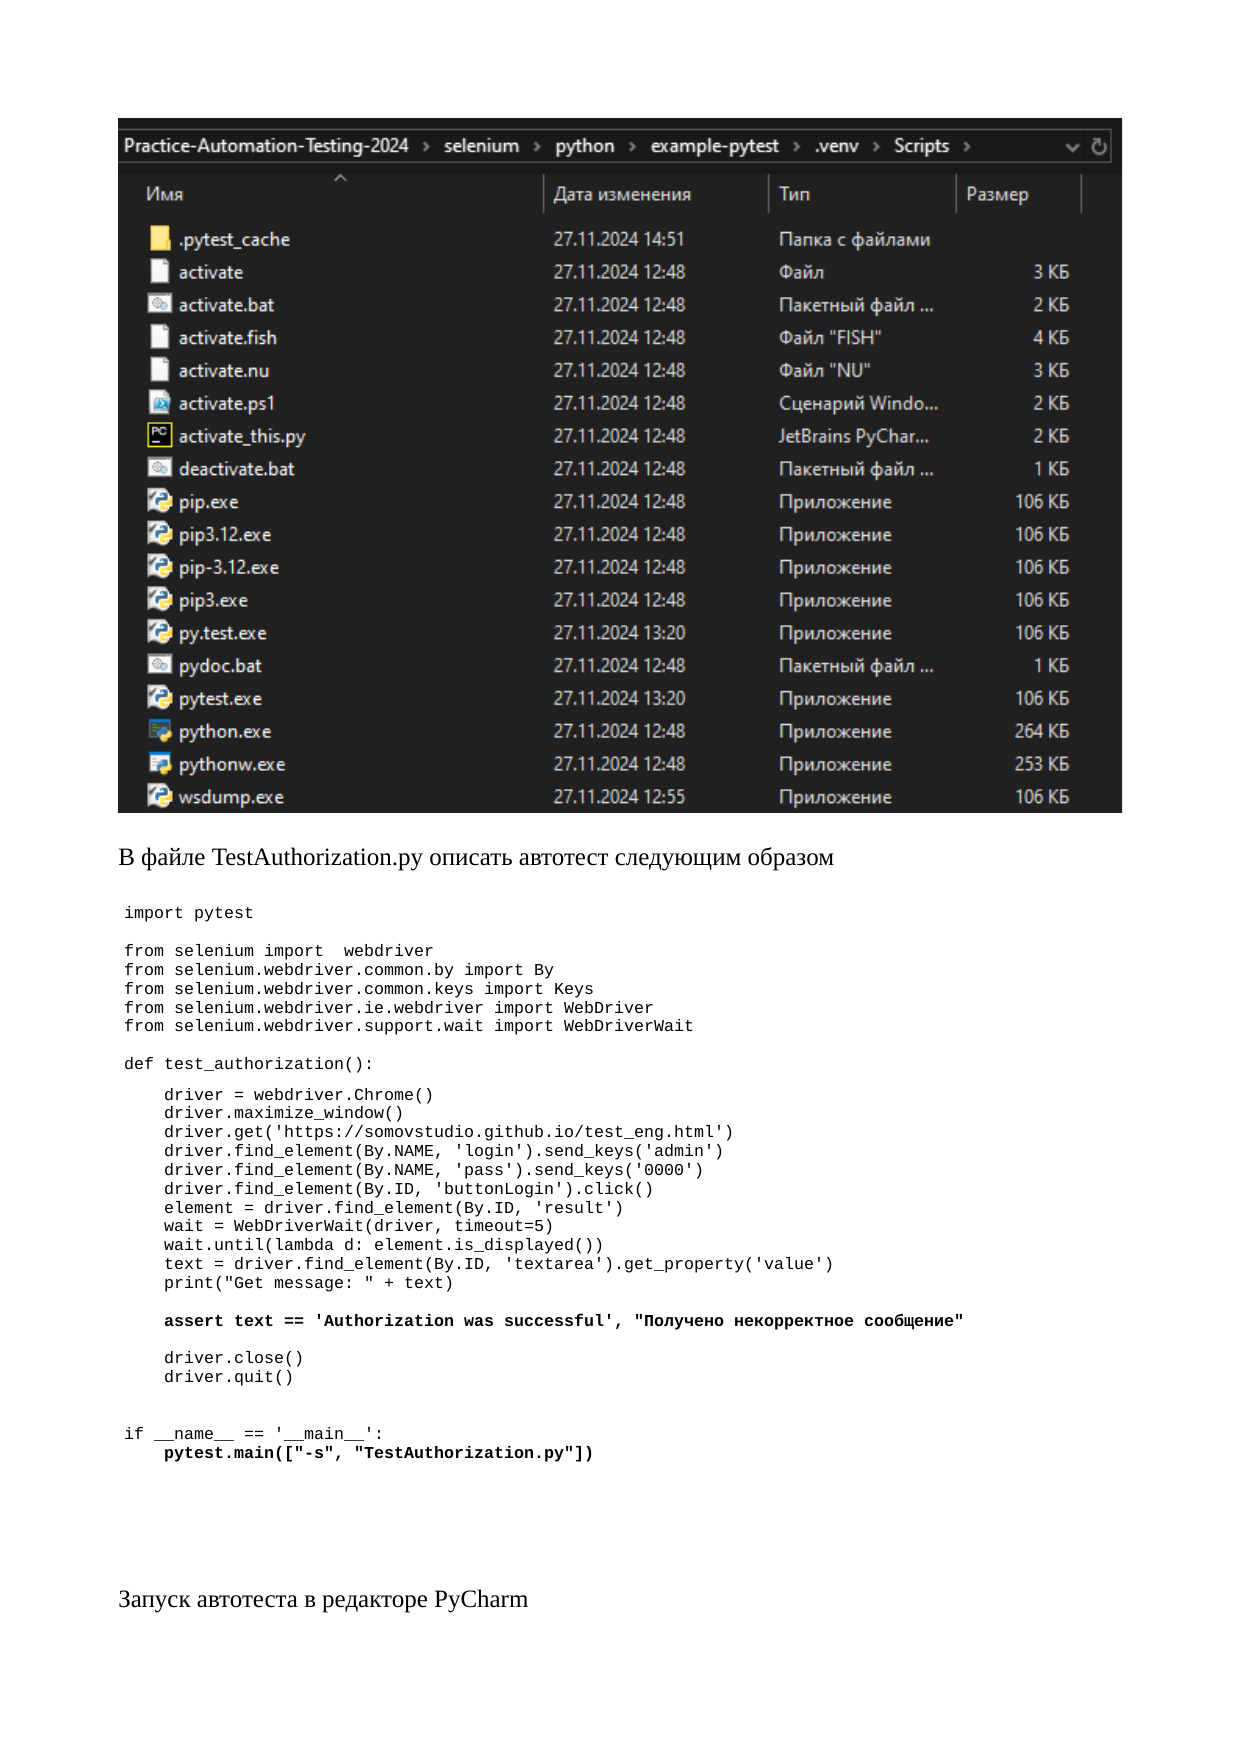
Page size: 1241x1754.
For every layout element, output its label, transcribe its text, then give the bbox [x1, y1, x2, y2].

text В файле TestAuthorization.py описать автотест следующим образом [118, 842, 1122, 870]
table_header import pytest from selenium import webdriver from selenium.webdriver.common.by import By from selenium.webdriver.common.keys import Keys from selenium.webdriver.ie.webdriver import WebDriver from selenium.webdriver.support.wait import WebDriverWait def test_authorization(): driver = webdriver.Chrome() driver.maximize_window() driver.get('https://somovstudio.github.io/test_eng.html') driver.find_element(By.NAME, 'login').send_keys('admin') driver.find_element(By.NAME, 'pass').send_keys('0000') driver.find_element(By.ID, 'buttonLogin').click() element = driver.find_element(By.ID, 'result') wait = WebDriverWait(driver, timeout=5) wait.until(lambda d: element.is_displayed()) text = driver.find_element(By.ID, 'textarea').get_property('value') print("Get message: " + text) assert text == 'Authorization was successful', "Получено некорректное сообщение" driver.close() driver.quit() if __name__ == '__main__': pytest.main(["-s", "TestAuthorization.py"]) [118, 899, 1122, 1469]
text Запуск автотеста в редакторе PyCharm [118, 1584, 1122, 1613]
picture [118, 118, 1123, 813]
